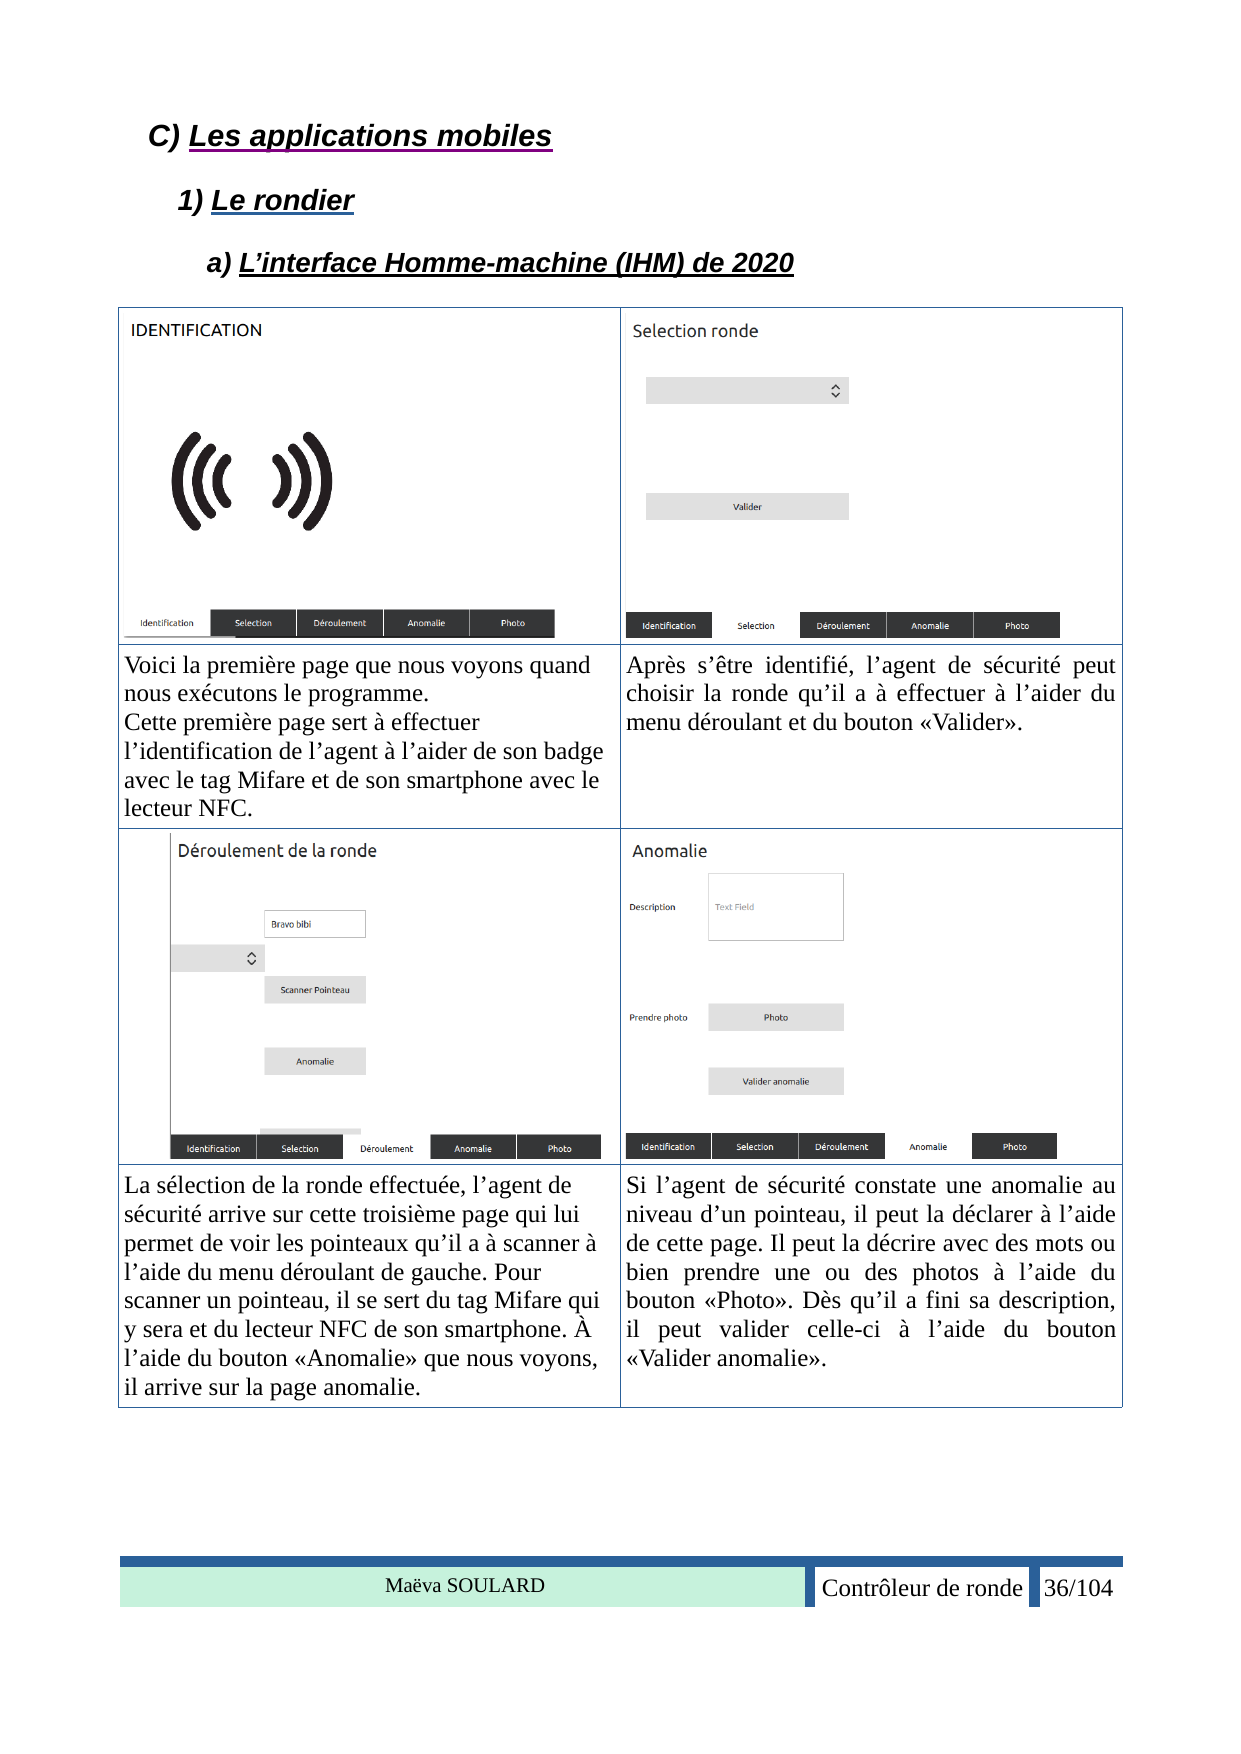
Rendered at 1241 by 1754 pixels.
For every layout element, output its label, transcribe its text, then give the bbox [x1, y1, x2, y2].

table_cell Voici la première page que nous voyons quand nous exécutons le programme. Cette première page sert à effectuer l’identification de l’agent à l’aider de son badge avec le tag Mifare et de son smartphone avec le lecteur NFC. [119, 645, 620, 828]
picture [169, 833, 601, 1159]
subtitle Les applications mobiles [118, 118, 1122, 153]
picture [123, 313, 555, 638]
table_cell La sélection de la ronde effectuée, l’agent de sécurité arrive sur cette troisième page qui lui permet de voir les pointeaux qu’il a à scanner à l’aide du menu déroulant de gauche. Pour scanner un pointeau, il se sert du tag Mifare qui y sera et du lecteur NFC de son smartphone. À l’aide du bouton «Anomalie» que nous voyons, il arrive sur la page anomalie. [119, 1165, 620, 1407]
table_cell Si l’agent de sécurité constate une anomalie au niveau d’un pointeau, il peut la déclarer à l’aide de cette page. Il peut la décrire avec des mots ou bien prendre une ou des photos à l’aide du bouton «Photo». Dès qu’il a fini sa description, il peut valider celle-ci à l’aide du bouton «Valider anomalie». [621, 1165, 1122, 1407]
picture [625, 833, 1057, 1159]
subtitle Le rondier [118, 183, 1122, 216]
picture [625, 313, 1060, 638]
subtitle L’interface Homme-machine (IHM) de 2020 [118, 246, 1122, 278]
table_header [119, 308, 620, 644]
table_cell [119, 829, 620, 1164]
table_cell [621, 829, 1122, 1164]
table_header [621, 308, 1122, 644]
table_cell Après s’être identifié, l’agent de sécurité peut choisir la ronde qu’il a à effectuer à l’aider du menu déroulant et du bouton «Valider». [621, 645, 1122, 828]
